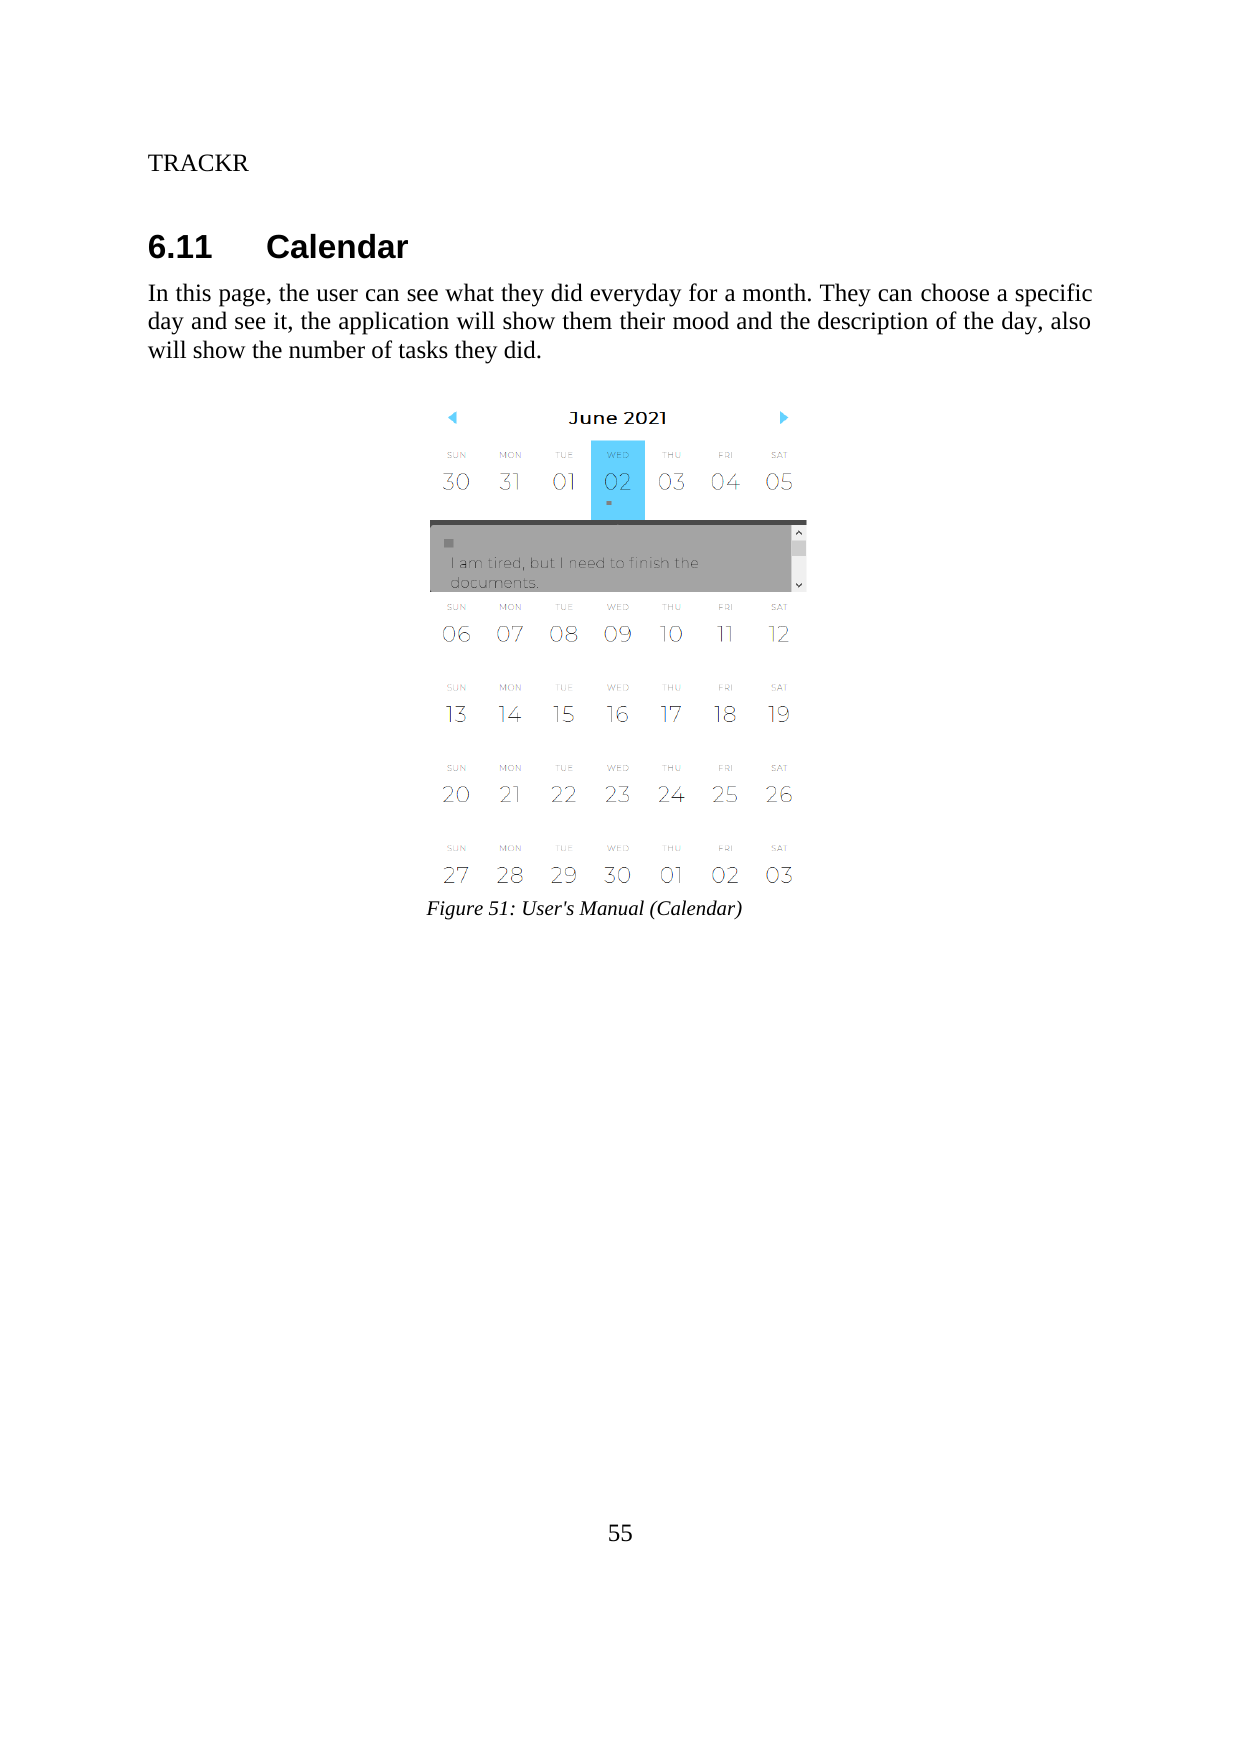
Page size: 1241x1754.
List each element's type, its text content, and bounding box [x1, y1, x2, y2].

picture [426, 391, 814, 896]
subtitle Calendar [148, 227, 1093, 265]
text Figure 51: User's Manual (Calendar) [426, 896, 814, 919]
text In this page, the user can see what they did everyday for a month. They can choose a specific day and see it, the application will show them their mood and the description of the day, also will show the number of tasks they did. [148, 278, 1093, 364]
